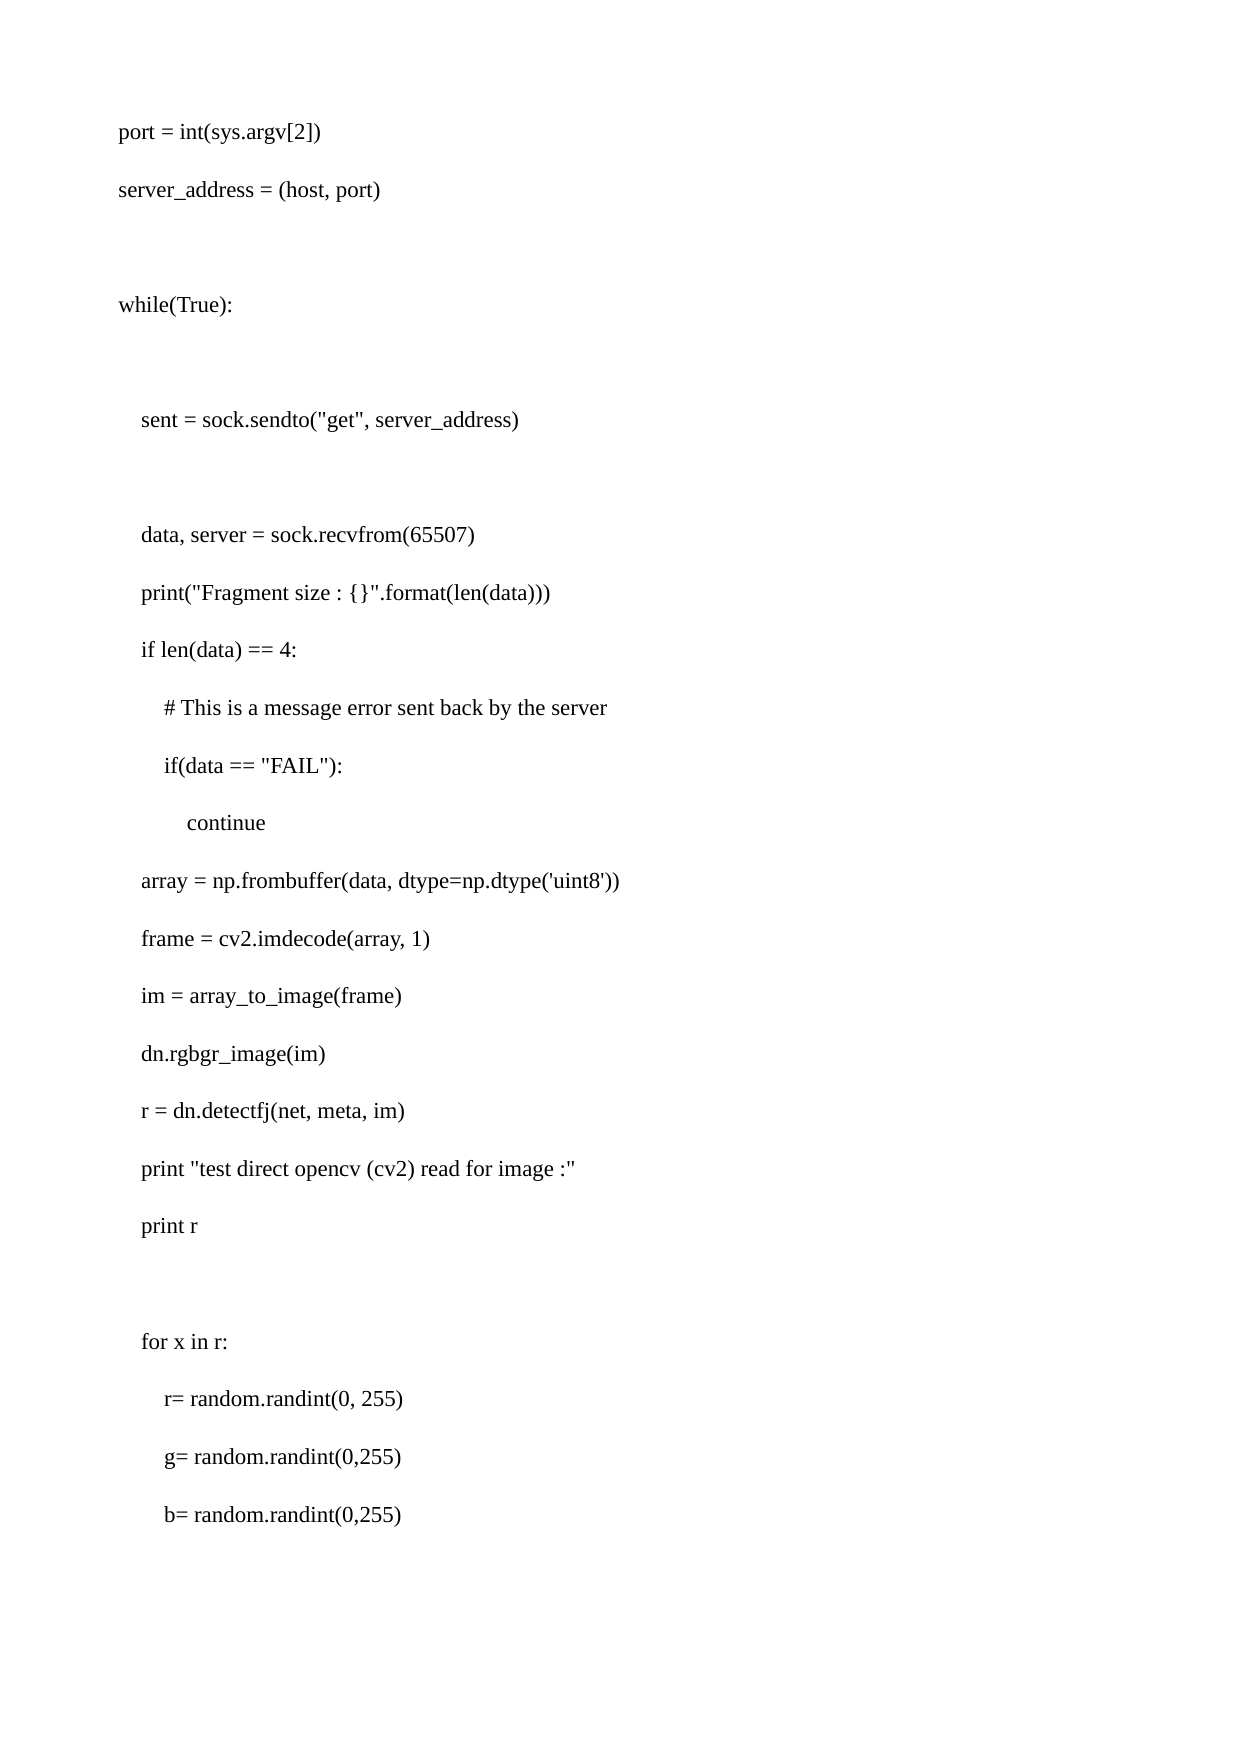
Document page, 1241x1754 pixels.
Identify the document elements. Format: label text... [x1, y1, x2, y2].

text if(data == "FAIL"): [118, 752, 1122, 778]
text port = int(sys.argv[2]) [118, 118, 1122, 144]
text r = dn.detectfj(net, meta, im) [118, 1097, 1122, 1124]
text r= random.randint(0, 255) [118, 1385, 1122, 1412]
text for x in r: [118, 1328, 1122, 1354]
text while(True): [118, 291, 1122, 317]
text server_address = (host, port) [118, 176, 1122, 202]
text print("Fragment size : {}".format(len(data))) [118, 579, 1122, 605]
text # This is a message error sent back by the server [118, 694, 1122, 721]
text data, server = sock.recvfrom(65507) [118, 521, 1122, 548]
text frame = cv2.imdecode(array, 1) [118, 924, 1122, 951]
text sent = sock.sendto("get", server_address) [118, 406, 1122, 432]
text array = np.frombuffer(data, dtype=np.dtype('uint8')) [118, 867, 1122, 893]
text continue [118, 809, 1122, 836]
text dn.rgbgr_image(im) [118, 1040, 1122, 1066]
text b= random.randint(0,255) [118, 1501, 1122, 1527]
text if len(data) == 4: [118, 637, 1122, 663]
text print "test direct opencv (cv2) read for image :" [118, 1155, 1122, 1181]
text im = array_to_image(frame) [118, 982, 1122, 1008]
text print r [118, 1213, 1122, 1239]
text g= random.randint(0,255) [118, 1443, 1122, 1469]
